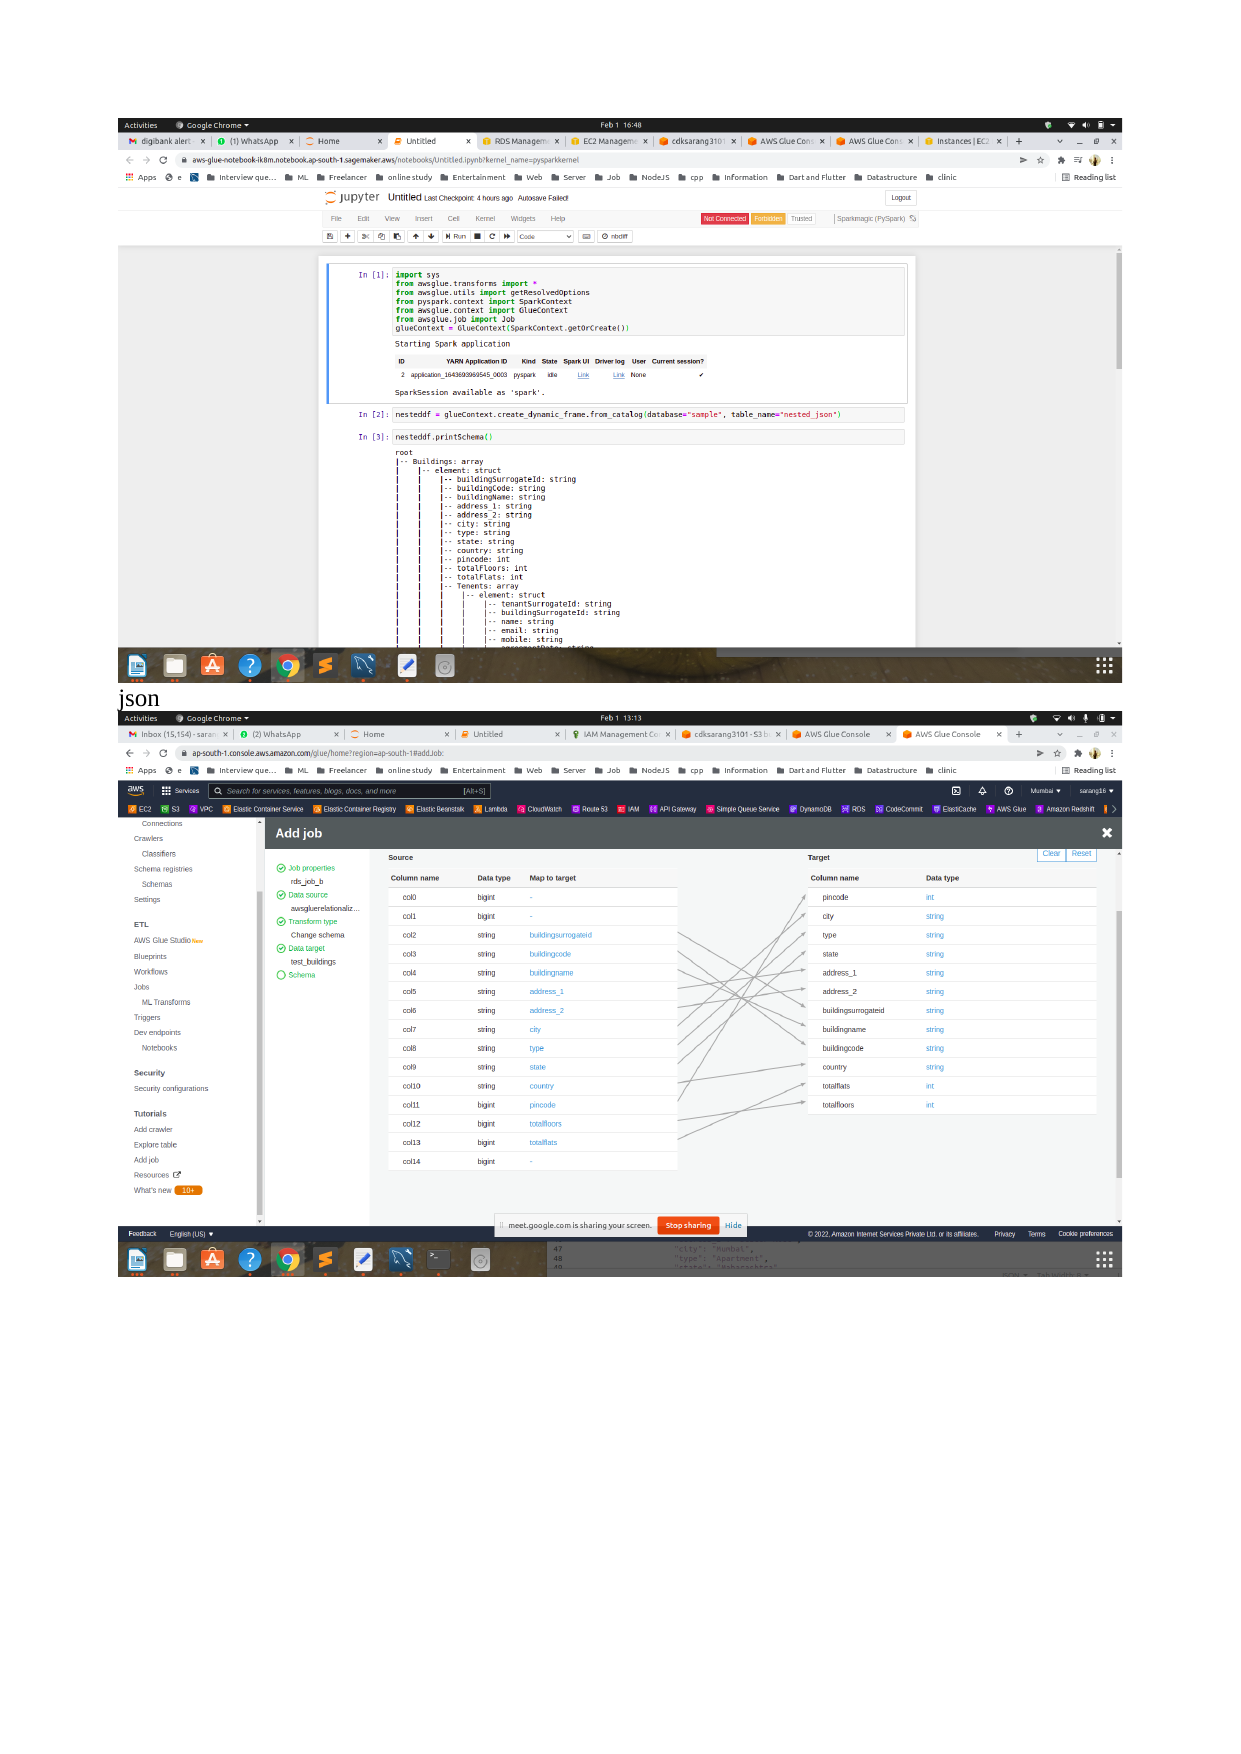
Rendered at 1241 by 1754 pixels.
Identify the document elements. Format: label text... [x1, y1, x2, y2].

picture [118, 118, 1123, 683]
text json [118, 683, 1122, 711]
picture [118, 711, 1123, 1277]
